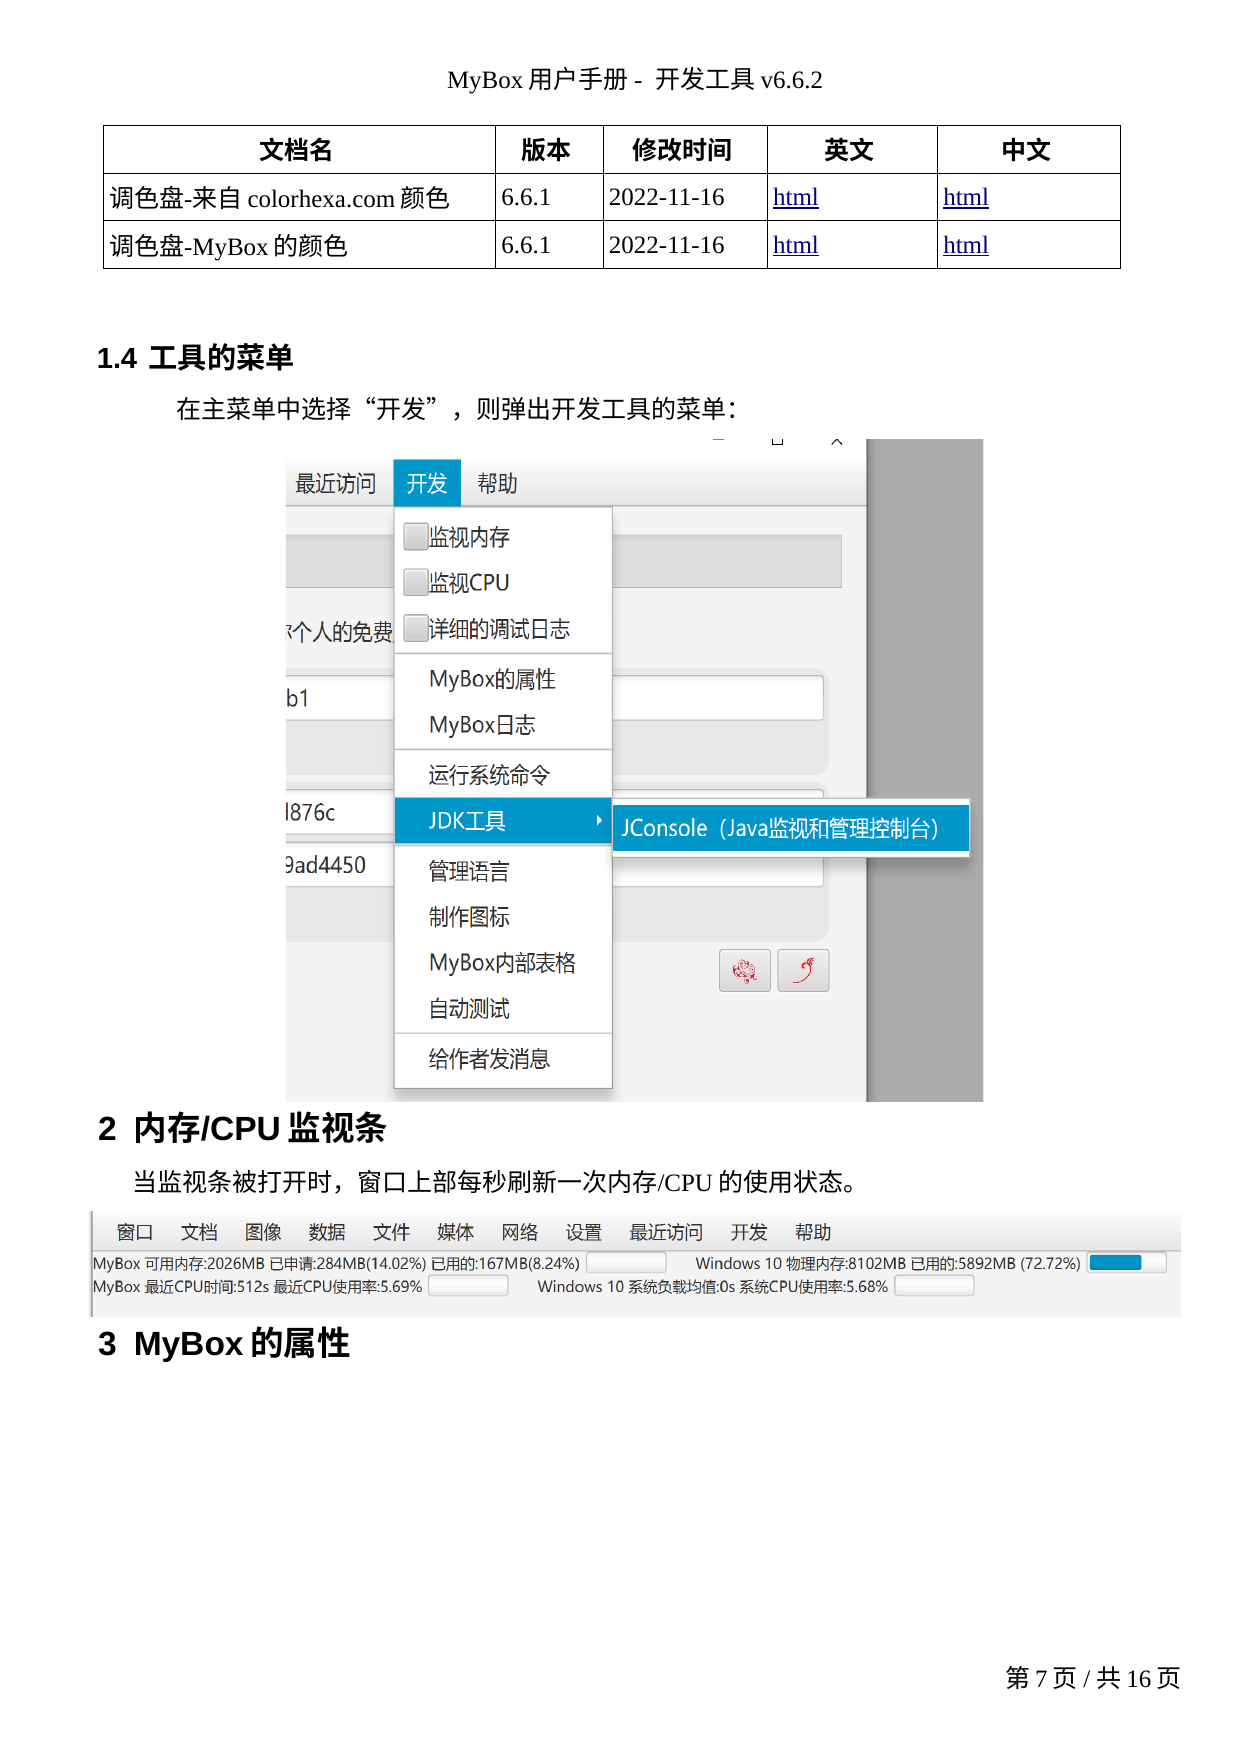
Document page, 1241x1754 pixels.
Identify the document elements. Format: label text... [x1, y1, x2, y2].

table_header 修改时间 [604, 126, 767, 173]
picture [88, 1211, 1182, 1317]
table_cell html [938, 221, 1120, 268]
table_header 文档名 [104, 126, 495, 173]
picture [285, 438, 984, 1102]
text 在主菜单中选择“开发”，则弹出开发工具的菜单： [88, 389, 1181, 426]
text 当监视条被打开时，窗口上部每秒刷新一次内存/CPU的使用状态。 [88, 1162, 1181, 1198]
table_cell 2022-11-16 [604, 174, 767, 220]
subtitle 工具的菜单 [88, 334, 1181, 377]
table_header 英文 [768, 126, 937, 173]
table_cell 6.6.1 [496, 221, 603, 268]
table_cell 2022-11-16 [604, 221, 767, 268]
table_cell html [768, 221, 937, 268]
table_header 版本 [496, 126, 603, 173]
table_cell 调色盘-来自colorhexa.com颜色 [104, 174, 495, 220]
table_cell html [768, 174, 937, 220]
subtitle 内存/CPU监视条 [88, 658, 1181, 1150]
table_cell 6.6.1 [496, 174, 603, 220]
table_header 中文 [938, 126, 1120, 173]
subtitle MyBox的属性 [88, 1317, 1181, 1365]
table_cell 调色盘-MyBox的颜色 [104, 221, 495, 268]
table_cell html [938, 174, 1120, 220]
